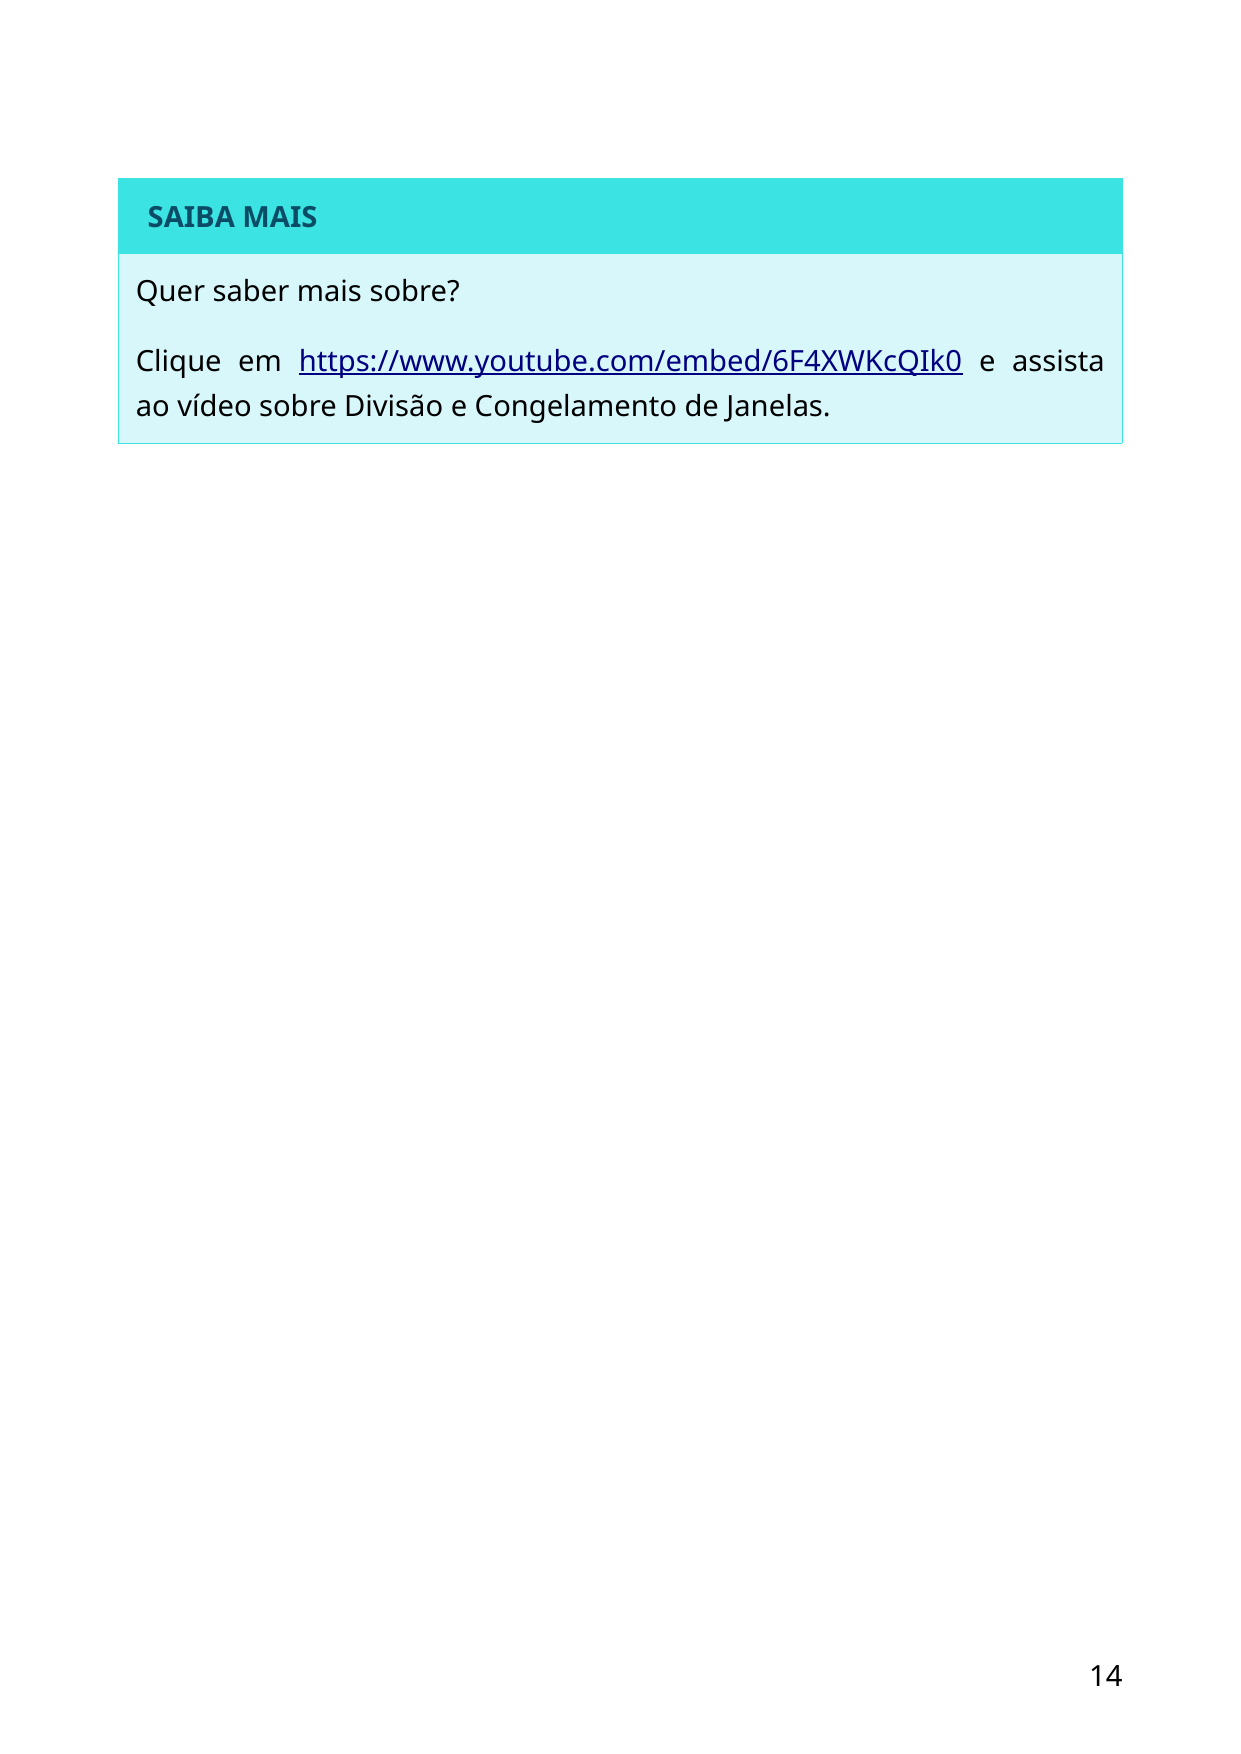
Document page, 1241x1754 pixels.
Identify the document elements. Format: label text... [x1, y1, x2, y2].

table_header SAIBA MAIS [119, 179, 1122, 253]
table_cell Quer saber mais sobre? Clique em https://www.youtube.com/embed/6F4XWKcQIk0 e assista ao vídeo sobre Divisão e Congelamento de Janelas. [119, 254, 1122, 443]
